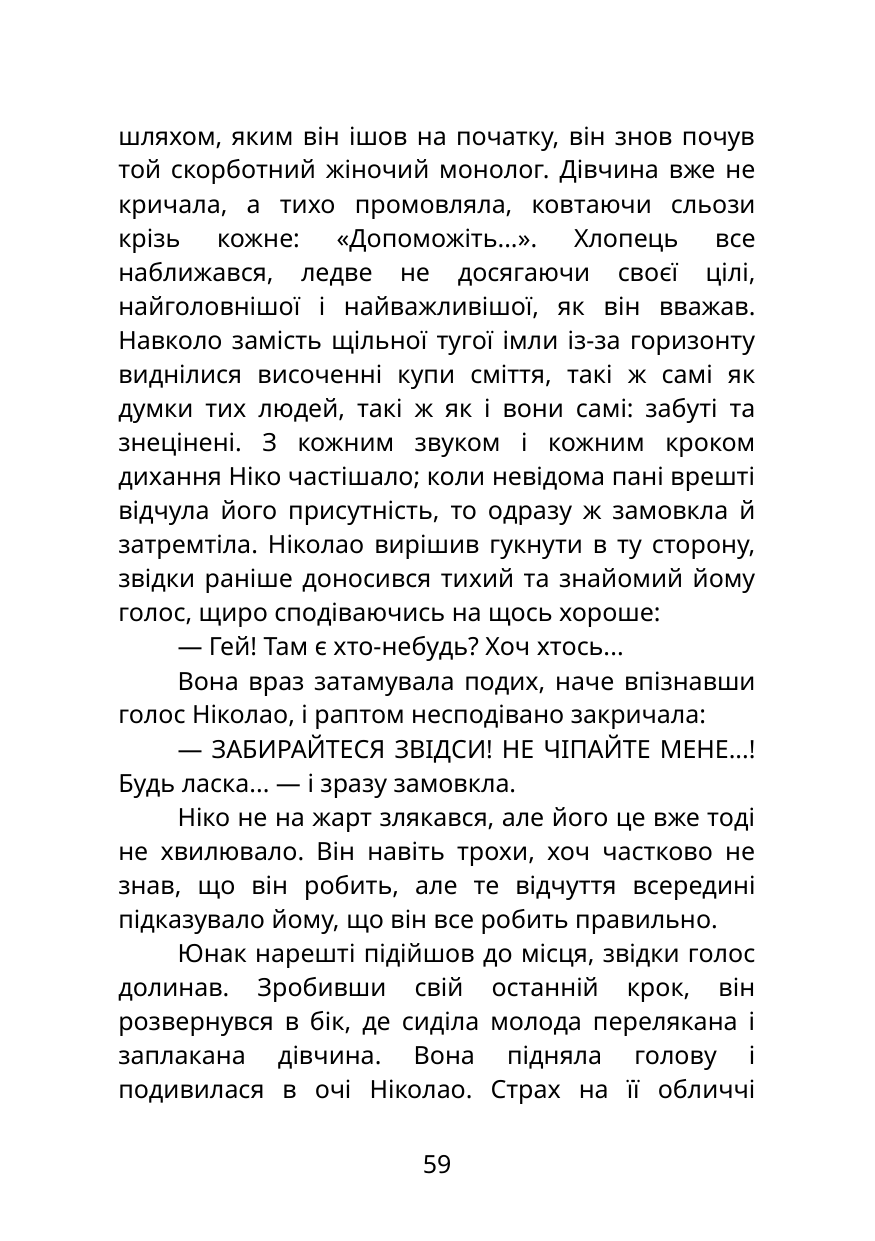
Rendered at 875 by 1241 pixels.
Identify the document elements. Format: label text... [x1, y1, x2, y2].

text шляхом, яким він ішов на початку, він знов почув той скорботний жіночий монолог. Дівчина вже не кричала, а тихо промовляла, ковтаючи сльози крізь кожне: «Допоможіть...». Хлопець все наближався, ледве не досягаючи своєї цілі, найголовнішої і найважливішої, як він вважав. Навколо замість щільної тугої імли із-за горизонту виднілися височенні купи сміття, такі ж самі як думки тих людей, такі ж як і вони самі: забуті та знецінені. З кожним звуком і кожним кроком дихання Ніко частішало; коли невідома пані врешті відчула його присутність, то одразу ж замовкла й затремтіла. Ніколао вирішив гукнути в ту сторону, звідки раніше доносився тихий та знайомий йому голос, щиро сподіваючись на щось хороше: [118, 118, 756, 629]
text Юнак нарешті підійшов до місця, звідки голос долинав. Зробивши свій останній крок, він розвернувся в бік, де сиділа молода перелякана і заплакана дівчина. Вона підняла голову і подивилася в очі Ніколао. Страх на її обличчі [118, 936, 756, 1106]
text Ніко не на жарт злякався, але його це вже тоді не хвилювало. Він навіть трохи, хоч частково не знав, що він робить, але те відчуття всередині підказувало йому, що він все робить правильно. [118, 799, 756, 936]
text Вона враз затамувала подих, наче впізнавши голос Ніколао, і раптом несподівано закричала: [118, 663, 756, 731]
text — Гей! Там є хто-небудь? Хоч хтось... [118, 629, 756, 663]
text — ЗАБИРАЙТЕСЯ ЗВІДСИ! НЕ ЧІПАЙТЕ МЕНЕ...! Будь ласка... — і зразу замовкла. [118, 731, 756, 799]
